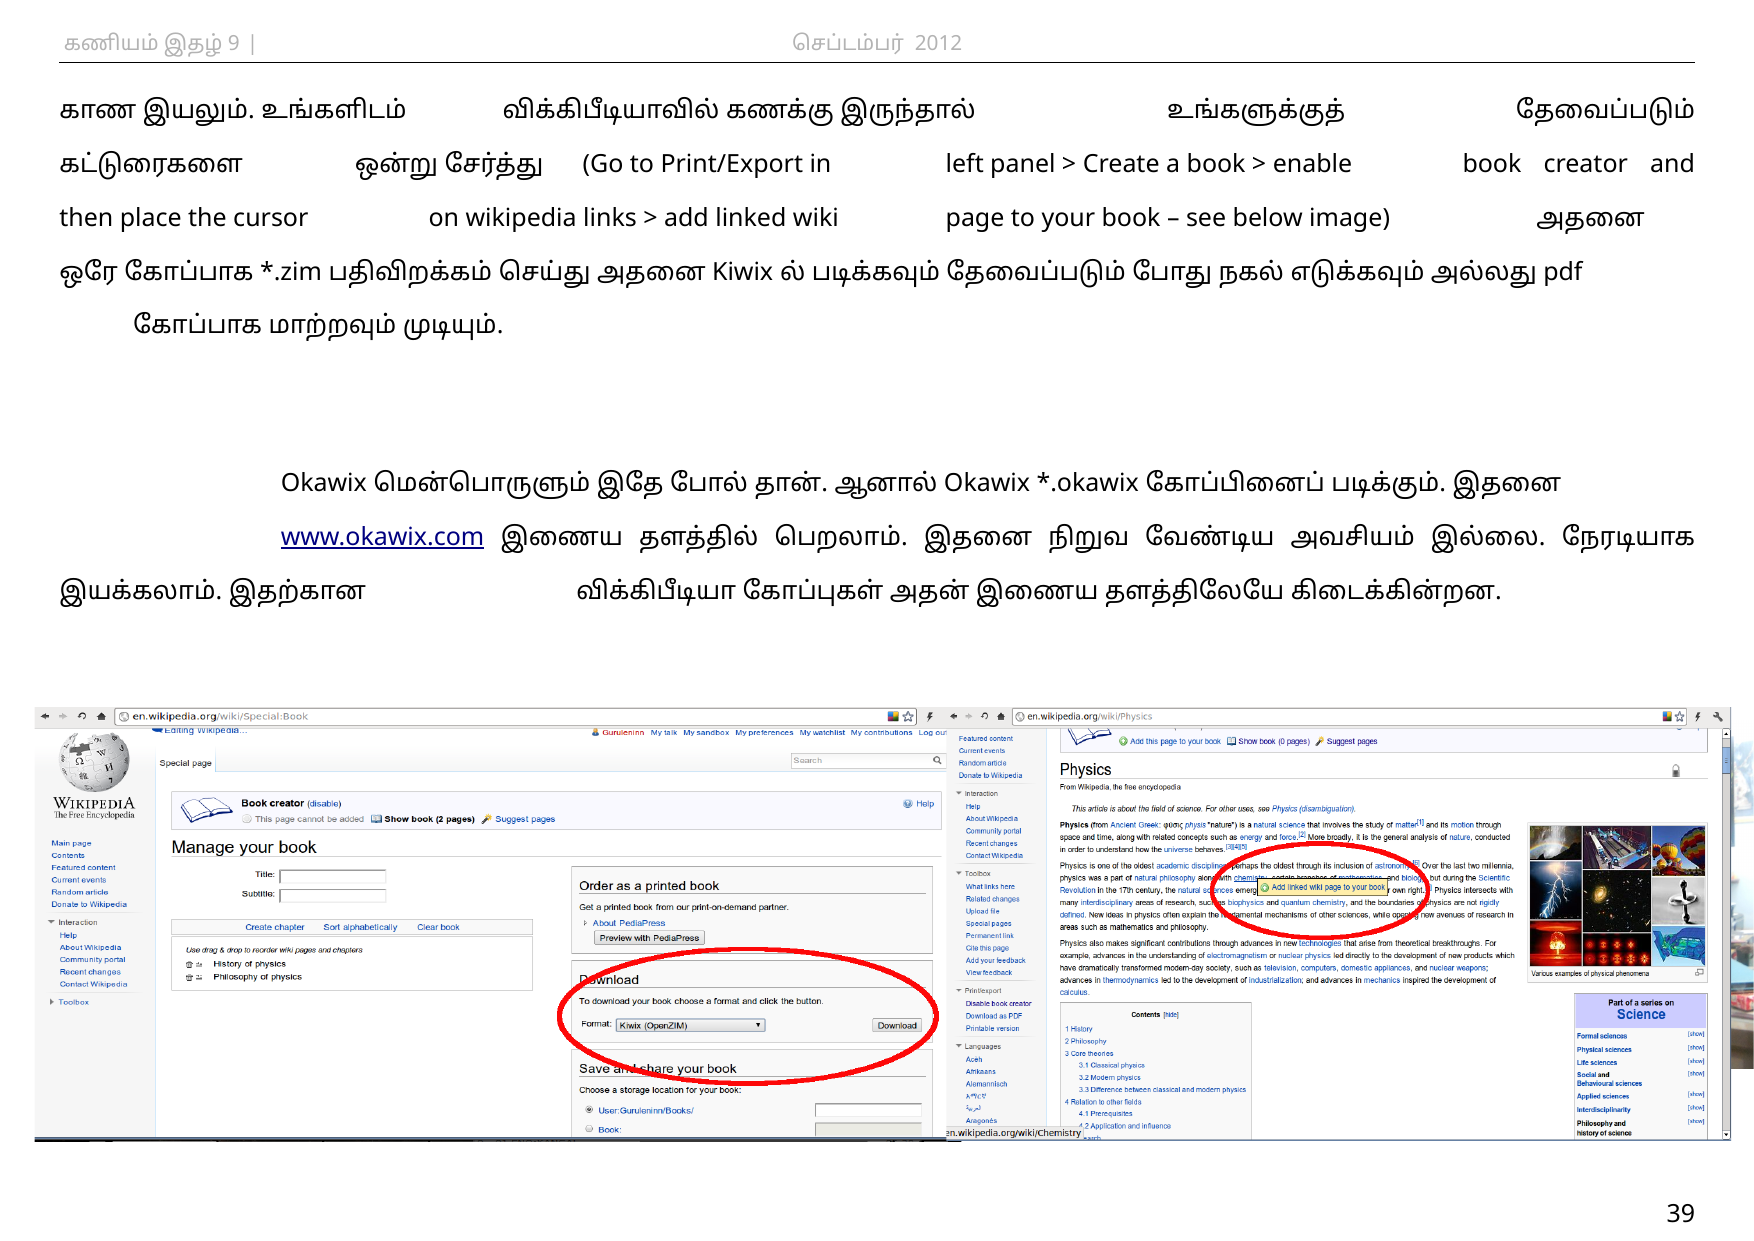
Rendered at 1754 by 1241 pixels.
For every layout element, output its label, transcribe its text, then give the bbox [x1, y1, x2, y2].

text காண இயலும். உங்களிடம் விக்கிபீடியாவில் கணக்கு இருந்தால் உங்களுக்குத் தேவைப்படும் கட்டுரைகளை ஒன்று சேர்த்து (Go to Print/Export in left panel > Create a book > enable book creator and then place the cursor on wikipedia links > add linked wiki page to your book – see below image) அதனை ஒரே கோப்பாக *.zim பதிவிறக்கம் செய்து அதனை Kiwix ல் படிக்கவும் தேவைப்படும் போது நகல் எடுக்கவும் அல்லது pdf கோப்பாக மாற்றவும் முடியும். [59, 92, 1695, 344]
text Okawix மென்பொருளும் இதே போல் தான். ஆனால் Okawix *.okawix கோப்பினைப் படிக்கும். இதனை www.okawix.com இணைய தளத்தில் பெறலாம். இதனை நிறுவ வேண்டிய அவசியம் இல்லை. நேரடியாக இயக்கலாம். இதற்கான விக்கிபீடியா கோப்புகள் அதன் இணைய தளத்திலேயே கிடைக்கின்றன. [59, 464, 1695, 609]
picture [34, 707, 1754, 1142]
